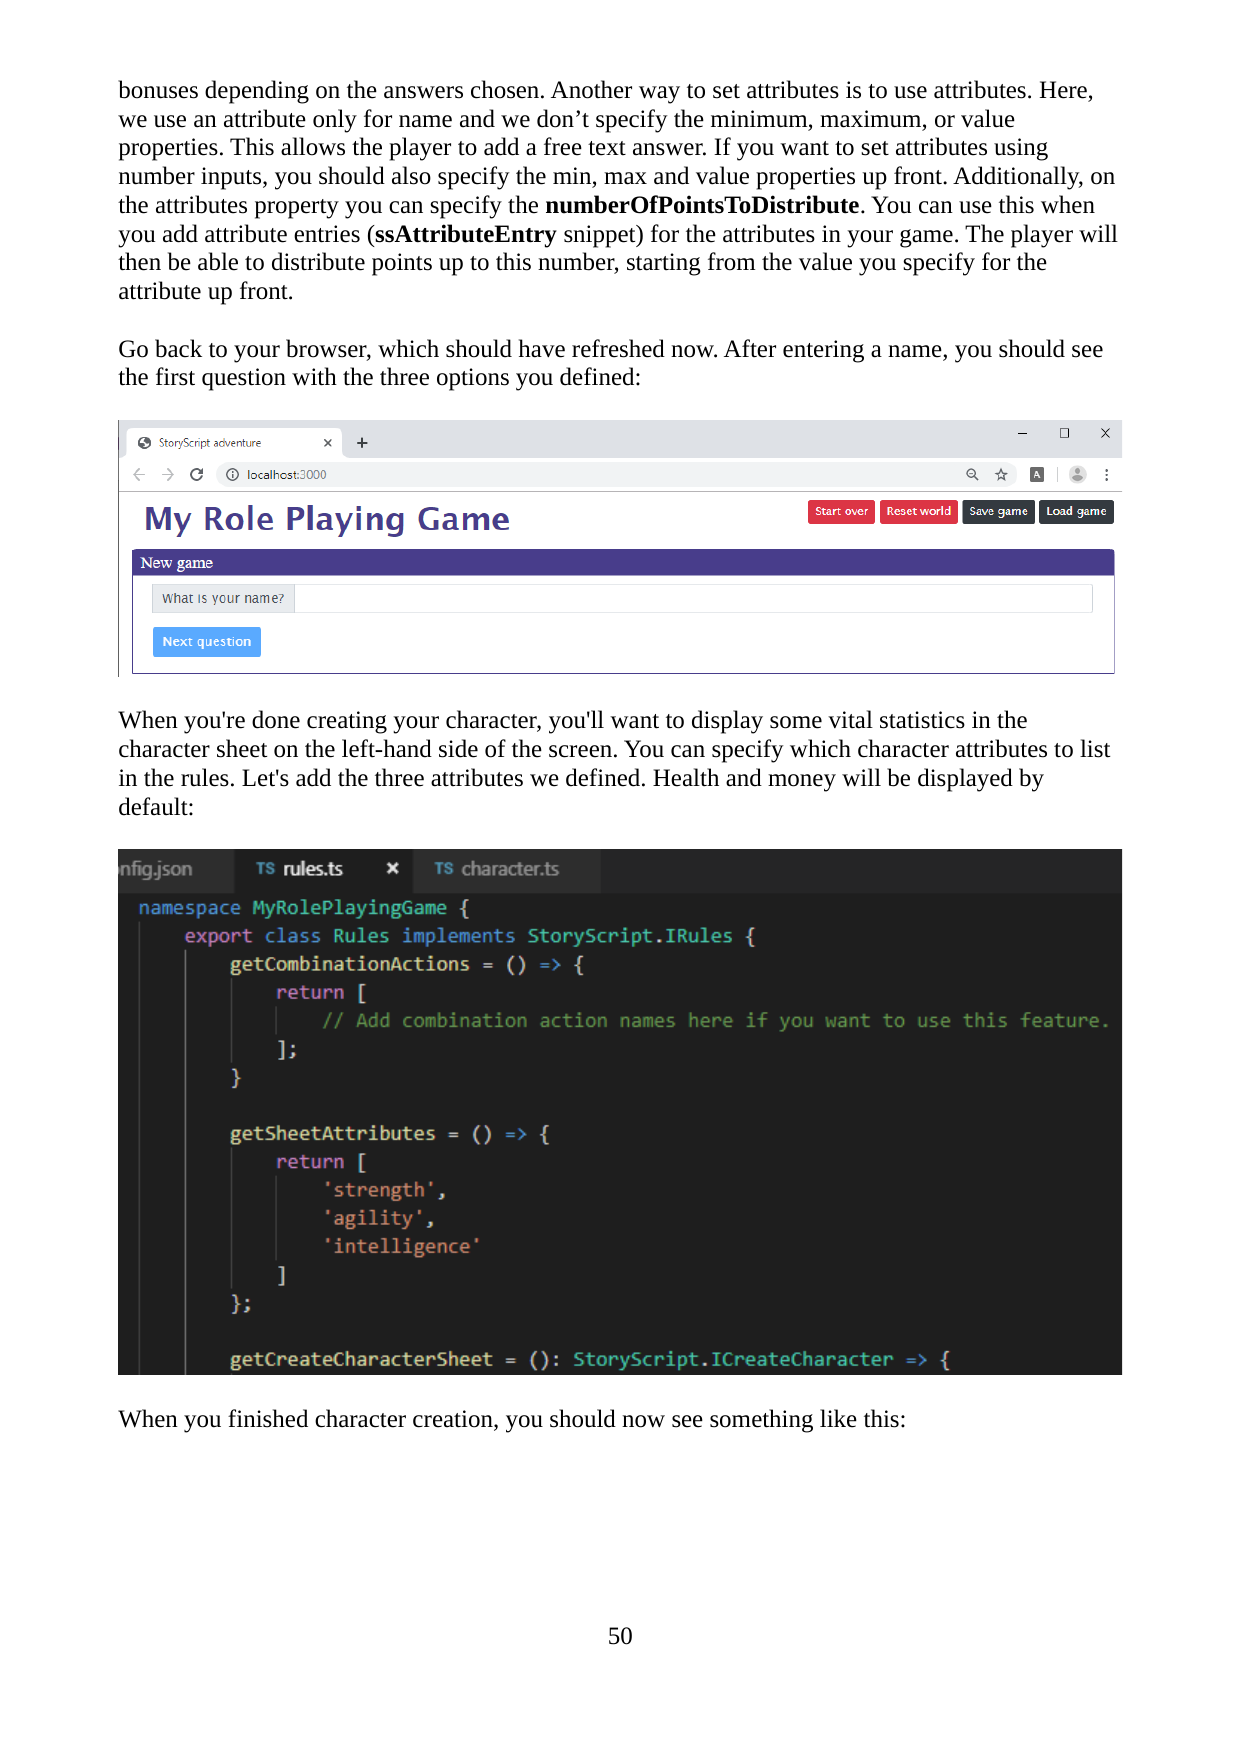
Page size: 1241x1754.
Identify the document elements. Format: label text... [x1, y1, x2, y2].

text When you finished character creation, you should now see something like this: [118, 1404, 1122, 1432]
text When you're done creating your character, you'll want to display some vital statistics in the character sheet on the left-hand side of the screen. You can specify which character attributes to list in the rules. Let's add the three attributes we defined. Health and money will be displayed by default: [118, 706, 1122, 821]
text Go back to your browser, which should have refreshed now. After entering a name, you should see the first question with the three options you defined: [118, 334, 1122, 391]
text bonuses depending on the answers chosen. Another way to set attributes is to use attributes. Here, we use an attribute only for name and we don’t specify the minimum, maximum, or value properties. This allows the player to add a free text answer. If you want to set attributes using number inputs, you should also specify the min, max and value properties up front. Additionally, on the attributes property you can specify the numberOfPointsToDistribute. You can use this when you add attribute entries (ssAttributeEntry snippet) for the attributes in your game. The player will then be able to distribute points up to this number, starting from the value you specify for the attribute up front. [118, 75, 1122, 305]
